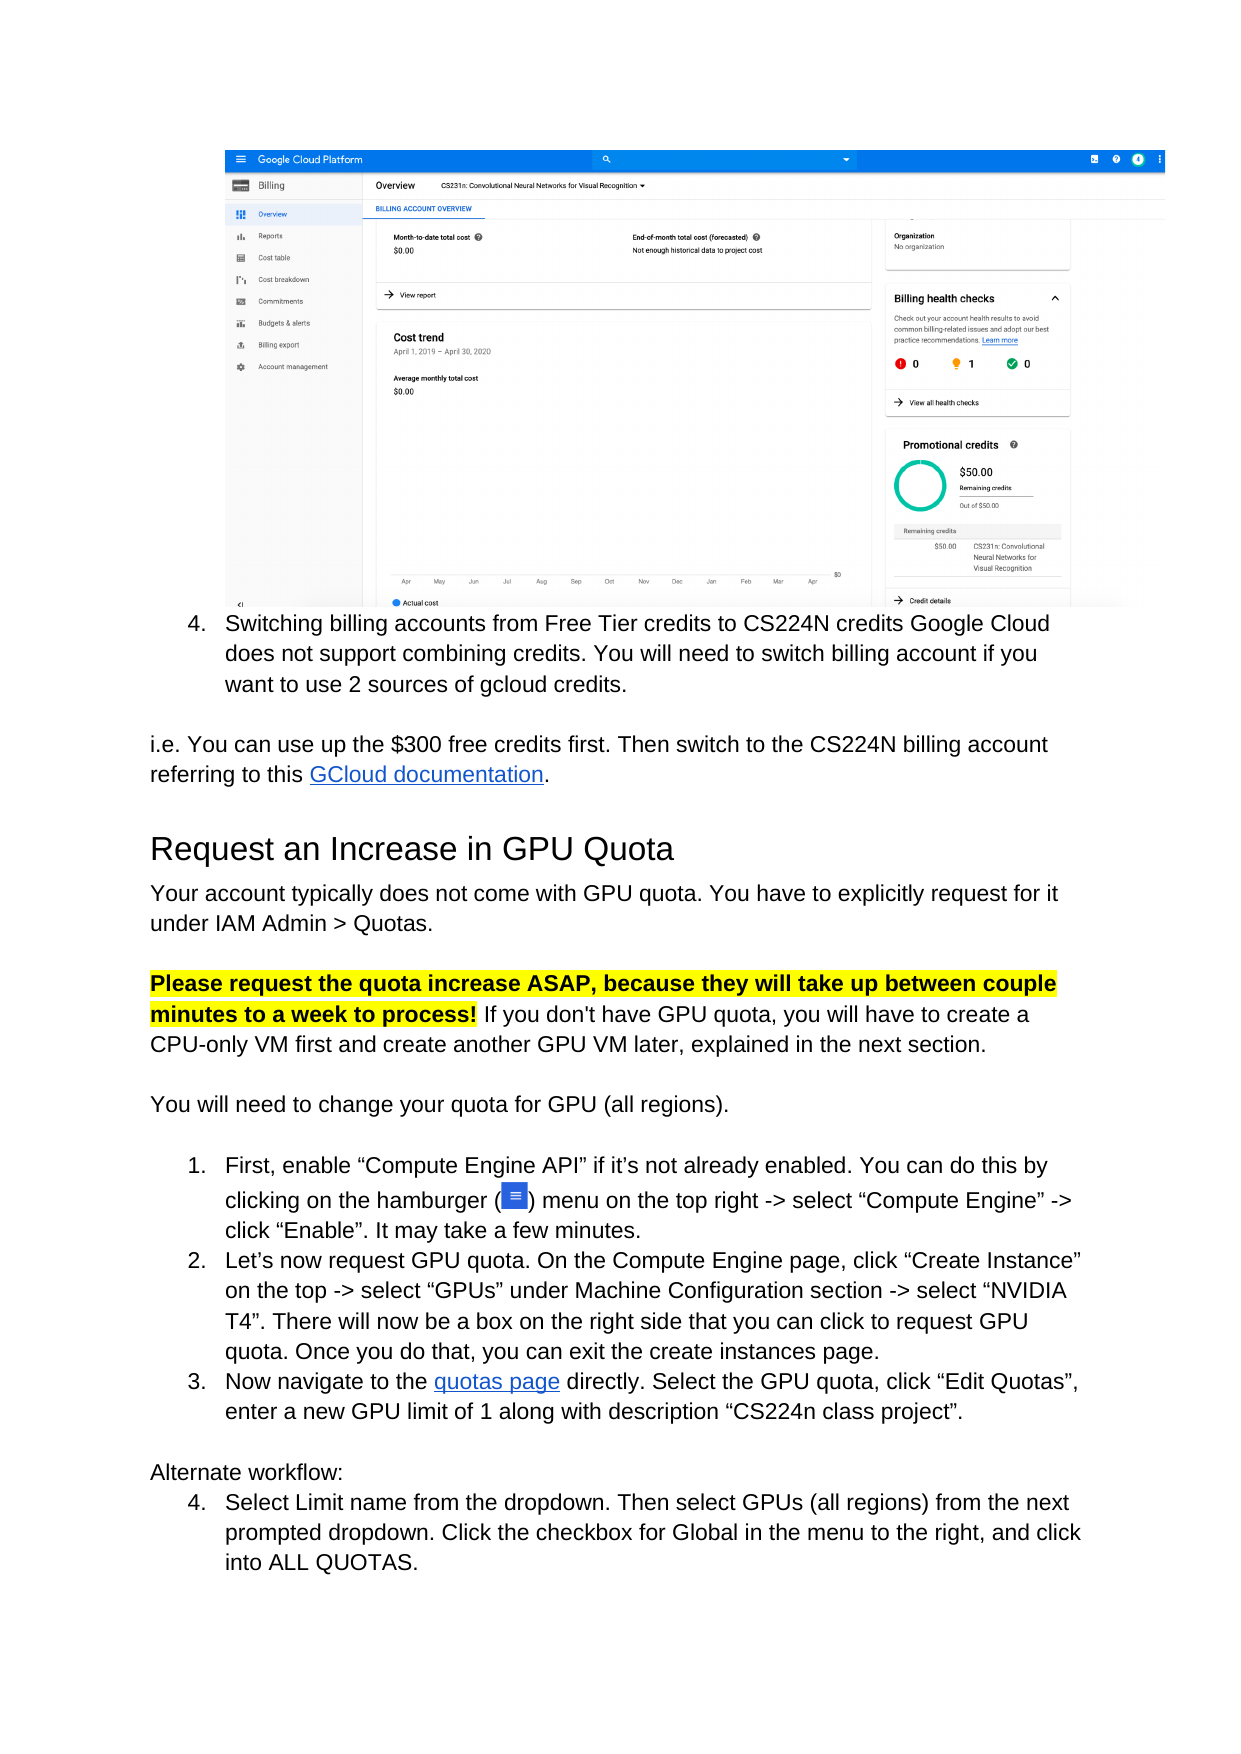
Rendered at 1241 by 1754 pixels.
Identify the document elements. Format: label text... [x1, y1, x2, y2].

text Your account typically does not come with GPU quota. You have to explicitly request for it under IAM Admin > Quotas. [150, 880, 1090, 936]
picture [501, 1181, 528, 1209]
text i.e. You can use up the $300 free credits first. Then switch to the CS224N billing account referring to this GCloud documentation. [150, 731, 1090, 787]
list Switching billing accounts from Free Tier credits to CS224N credits Google Cloud does not support combining credits. You will need to switch billing account if you want to use 2 sources of gcloud credits. [187, 610, 1090, 697]
text Please request the quota increase ASAP, because they will take up between couple minutes to a week to process! If you don't have GPU quota, you will have to create a CPU-only VM first and create another GPU VM later, explained in the next section. [150, 970, 1090, 1057]
list First, enable “Compute Engine API” if it’s not already enabled. You can do this by clicking on the hamburger () menu on the top right -> select “Compute Engine” -> click “Enable”. It may take a few minutes. [187, 1152, 1090, 1243]
list [187, 150, 225, 606]
text You will need to change your quota for GPU (all regions). [150, 1091, 1090, 1118]
list Let’s now request GPU quota. On the Compute Engine page, click “Create Instance” on the top -> select “GPUs” under Machine Configuration section -> select “NVIDIA T4”. There will now be a box on the right side that you can click to request GPU quota. Once you do that, you can exit the create instances page. [187, 1247, 1090, 1364]
text Alternate workflow: [150, 1459, 1090, 1485]
picture [225, 150, 1166, 607]
subtitle Request an Increase in GPU Quota [150, 829, 1090, 867]
list Now navigate to the quotas page directly. Select the GPU quota, click “Edit Quotas”, enter a new GPU limit of 1 along with description “CS224n class project”. [187, 1368, 1090, 1424]
list Select Limit name from the dropdown. Then select GPUs (all regions) from the next prompted dropdown. Click the checkbox for Global in the menu to the right, and click into ALL QUOTAS. [187, 1489, 1090, 1576]
